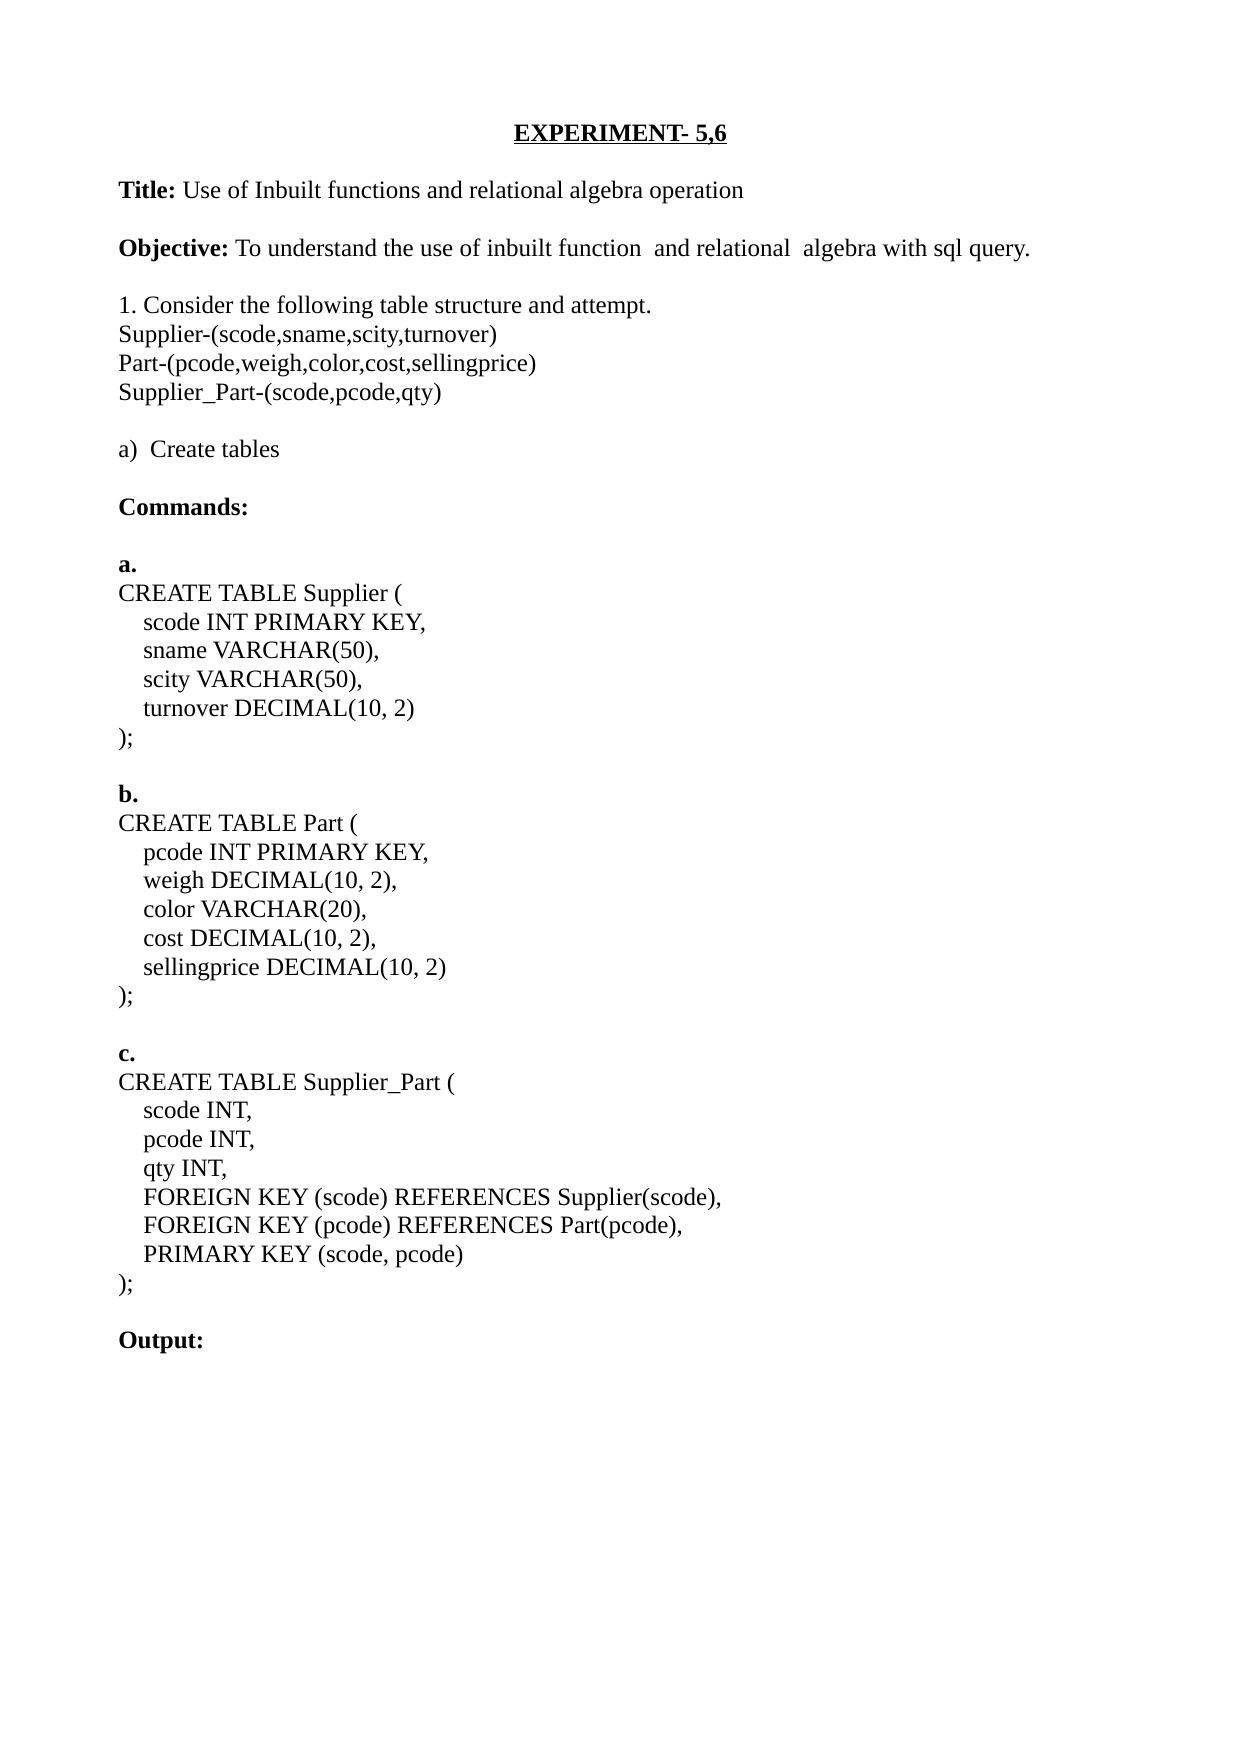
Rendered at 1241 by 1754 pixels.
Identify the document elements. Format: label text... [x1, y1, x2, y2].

text Objective: To understand the use of inbuilt function and relational algebra with sql query. [118, 233, 1122, 262]
text CREATE TABLE Supplier_Part ( [118, 1067, 1122, 1096]
text ); [118, 1268, 1122, 1297]
text b. [118, 779, 1122, 808]
text 1. Consider the following table structure and attempt. [118, 291, 1122, 319]
text FOREIGN KEY (pcode) REFERENCES Part(pcode), [118, 1211, 1122, 1239]
text pcode INT, [118, 1124, 1122, 1153]
text color VARCHAR(20), [118, 894, 1122, 923]
text sellingprice DECIMAL(10, 2) [118, 952, 1122, 981]
text CREATE TABLE Supplier ( [118, 578, 1122, 607]
text qty INT, [118, 1153, 1122, 1182]
text c. [118, 1038, 1122, 1067]
text CREATE TABLE Part ( [118, 808, 1122, 837]
text scity VARCHAR(50), [118, 664, 1122, 693]
text Supplier_Part-(scode,pcode,qty) [118, 377, 1122, 406]
text a) Create tables [118, 434, 1122, 463]
text Output: [118, 1326, 1122, 1354]
text cost DECIMAL(10, 2), [118, 923, 1122, 952]
text ); [118, 722, 1122, 751]
text turnover DECIMAL(10, 2) [118, 693, 1122, 722]
text Title: Use of Inbuilt functions and relational algebra operation [118, 176, 1122, 204]
text a. [118, 549, 1122, 578]
text scode INT PRIMARY KEY, [118, 607, 1122, 636]
text EXPERIMENT- 5,6 [118, 118, 1122, 147]
text Commands: [118, 492, 1122, 521]
text ); [118, 981, 1122, 1009]
text pcode INT PRIMARY KEY, [118, 837, 1122, 866]
text weigh DECIMAL(10, 2), [118, 866, 1122, 894]
text FOREIGN KEY (scode) REFERENCES Supplier(scode), [118, 1182, 1122, 1211]
text sname VARCHAR(50), [118, 636, 1122, 664]
text Part-(pcode,weigh,color,cost,sellingprice) [118, 348, 1122, 377]
text Supplier-(scode,sname,scity,turnover) [118, 319, 1122, 348]
text scode INT, [118, 1096, 1122, 1124]
text PRIMARY KEY (scode, pcode) [118, 1239, 1122, 1268]
